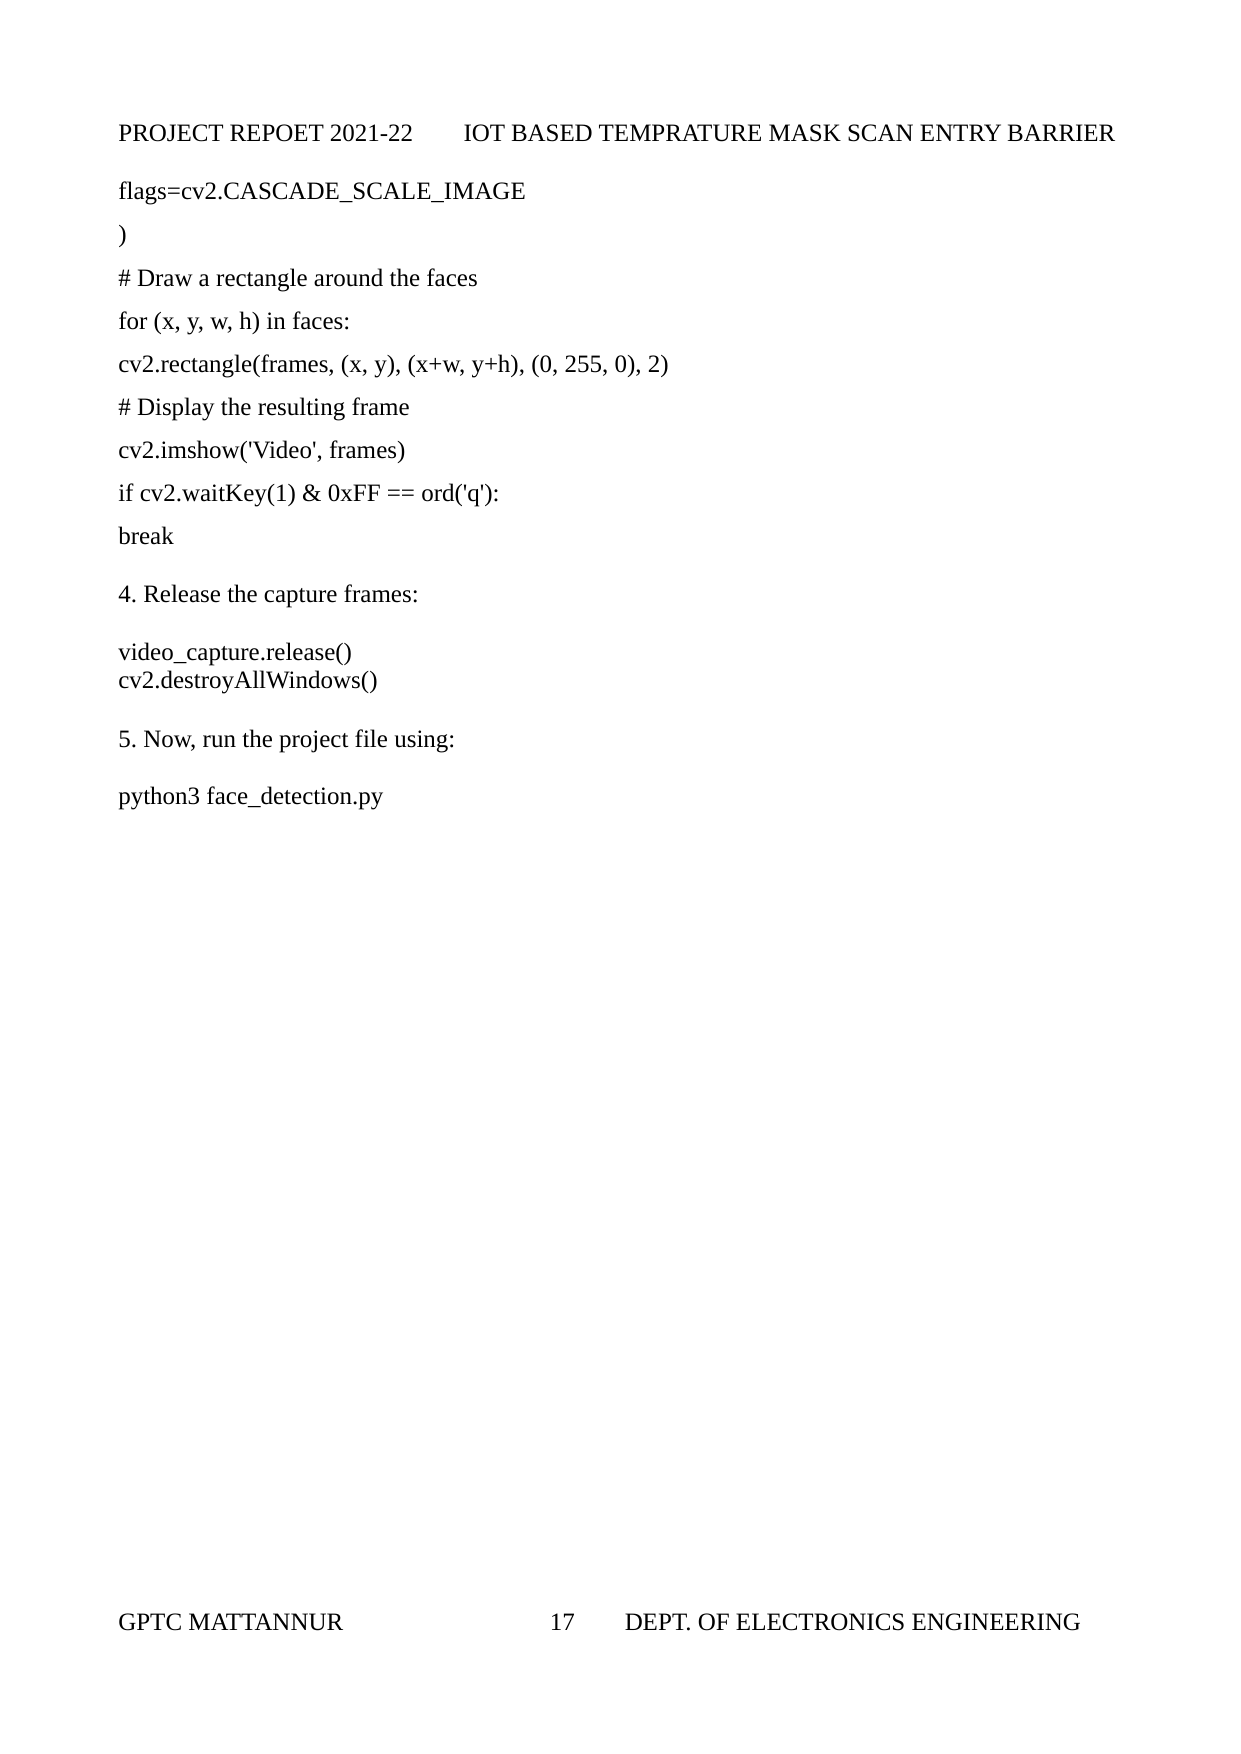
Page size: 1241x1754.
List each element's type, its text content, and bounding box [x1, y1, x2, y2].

text break [118, 521, 1122, 550]
text cv2.imshow('Video', frames) [118, 435, 1122, 464]
text 5. Now, run the project file using: [118, 724, 1122, 752]
text # Display the resulting frame [118, 392, 1122, 421]
text python3 face_detection.py [118, 781, 1122, 810]
text video_capture.release() [118, 637, 1122, 666]
text for (x, y, w, h) in faces: [118, 306, 1122, 334]
text cv2.rectangle(frames, (x, y), (x+w, y+h), (0, 255, 0), 2) [118, 349, 1122, 378]
text flags=cv2.CASCADE_SCALE_IMAGE [118, 176, 1122, 205]
text cv2.destroyAllWindows() [118, 666, 1122, 694]
text ) [118, 219, 1122, 248]
text # Draw a rectangle around the faces [118, 263, 1122, 291]
text 4. Release the capture frames: [118, 579, 1122, 608]
text if cv2.waitKey(1) & 0xFF == ord('q'): [118, 478, 1122, 507]
